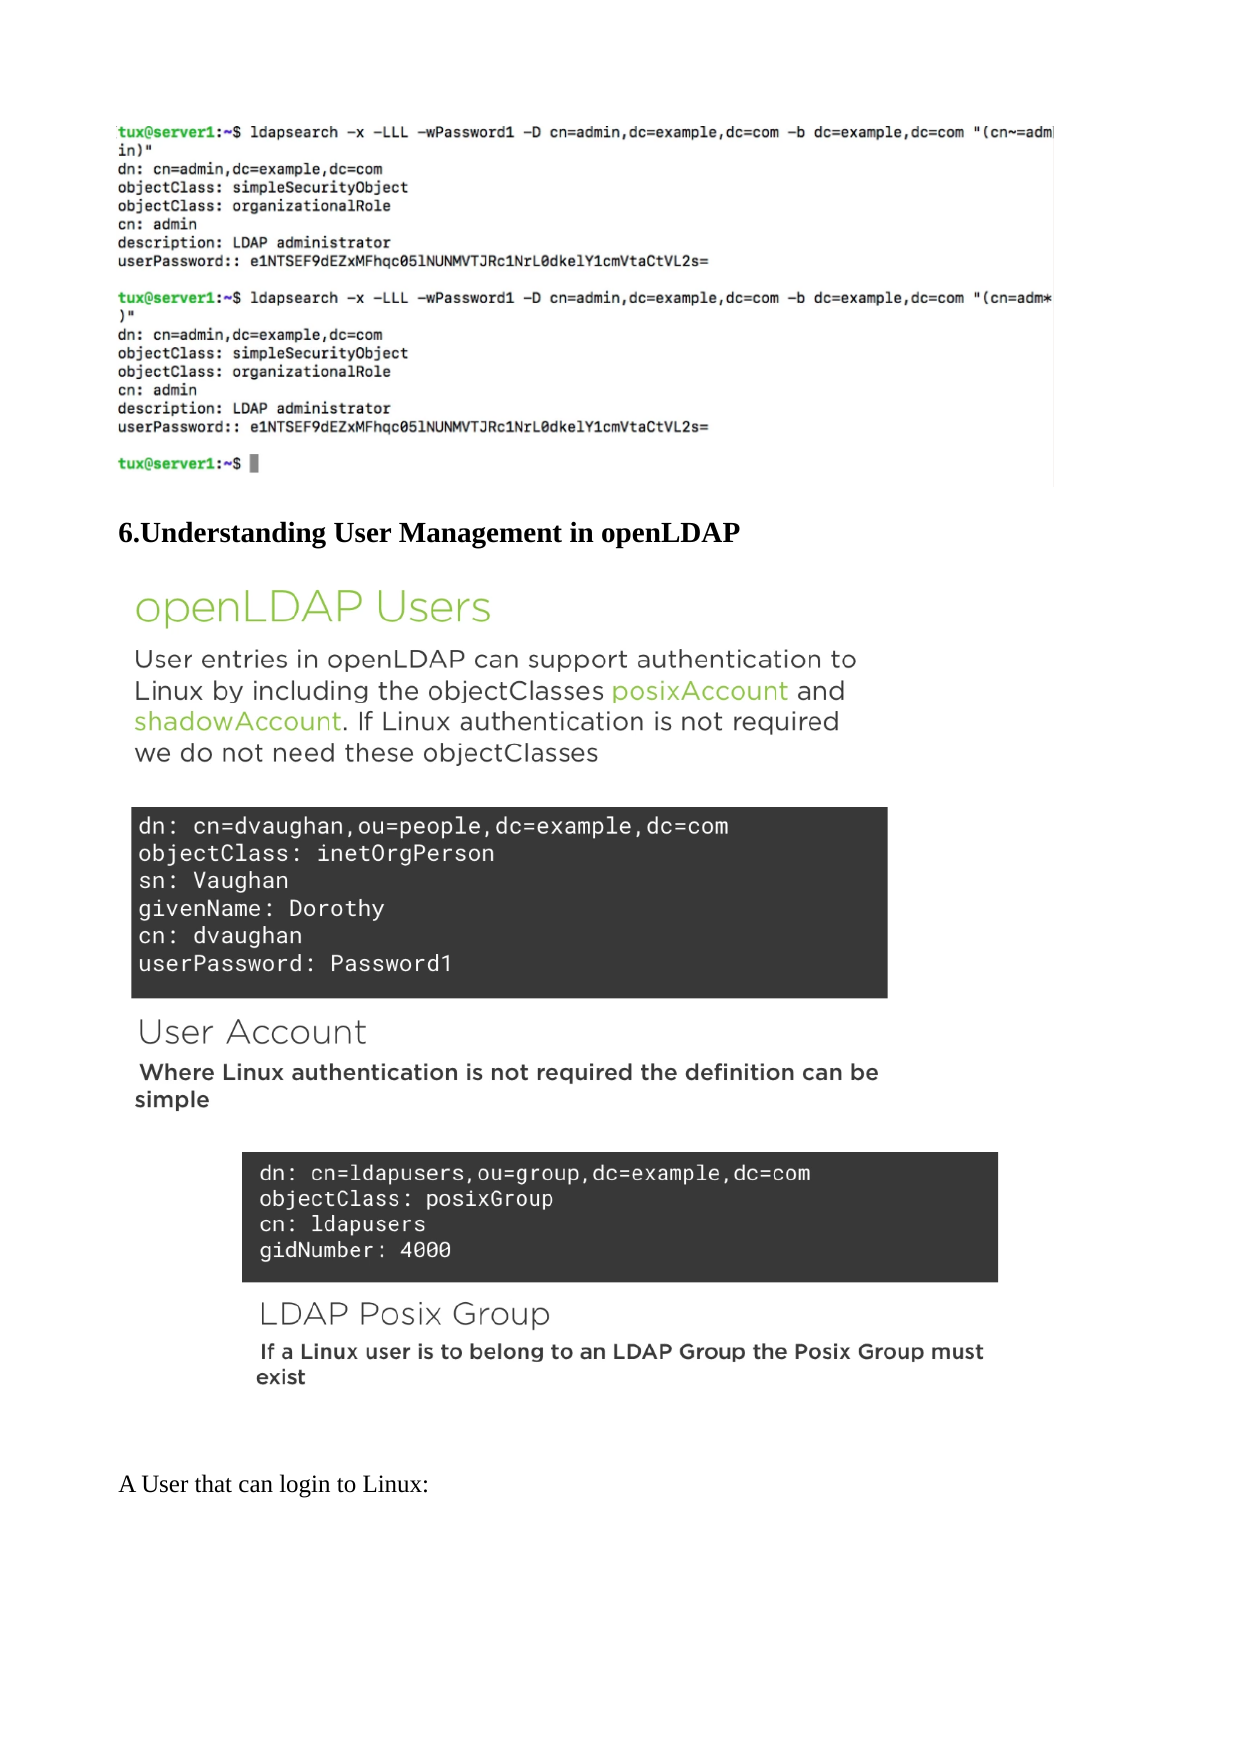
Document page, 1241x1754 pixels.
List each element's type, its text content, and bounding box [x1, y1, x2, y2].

picture [242, 1152, 999, 1404]
picture [116, 126, 1054, 487]
text A User that can login to Linux: [118, 1469, 1122, 1497]
text 6.Understanding User Management in openLDAP [118, 515, 1122, 549]
picture [131, 807, 888, 1126]
picture [122, 578, 879, 786]
